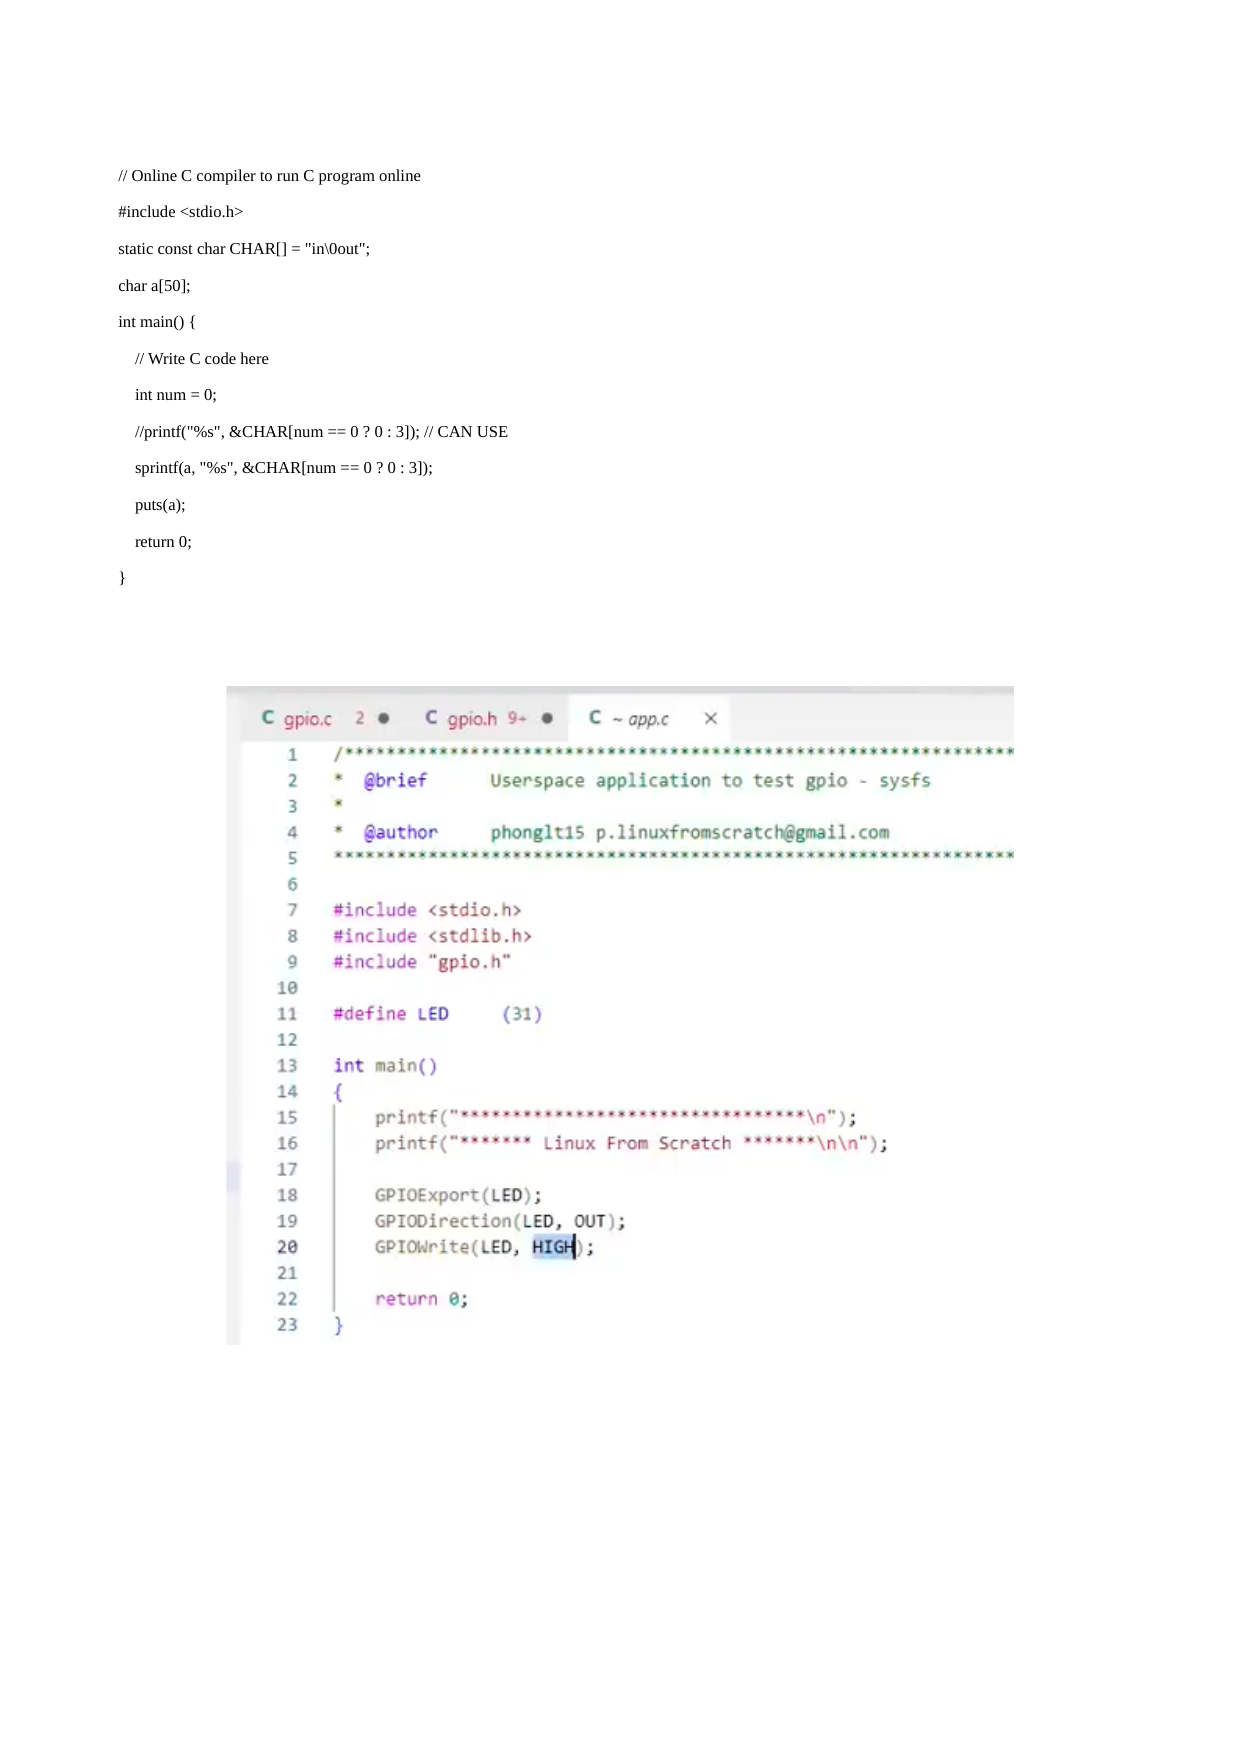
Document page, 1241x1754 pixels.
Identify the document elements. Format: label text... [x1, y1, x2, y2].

text } [118, 568, 1122, 620]
text #include <stdio.h> [118, 202, 1122, 221]
picture [226, 686, 1014, 1345]
text return 0; [118, 531, 1122, 551]
text puts(a); [118, 495, 1122, 514]
text char a[50]; [118, 275, 1122, 294]
text int main() { [118, 312, 1122, 331]
text // Online C compiler to run C program online [118, 166, 1122, 185]
text //printf("%s", &CHAR[num == 0 ? 0 : 3]); // CAN USE [118, 422, 1122, 441]
text int num = 0; [118, 385, 1122, 404]
text static const char CHAR[] = "in\0out"; [118, 239, 1122, 258]
text sprintf(a, "%s", &CHAR[num == 0 ? 0 : 3]); [118, 458, 1122, 477]
text // Write C code here [118, 348, 1122, 368]
